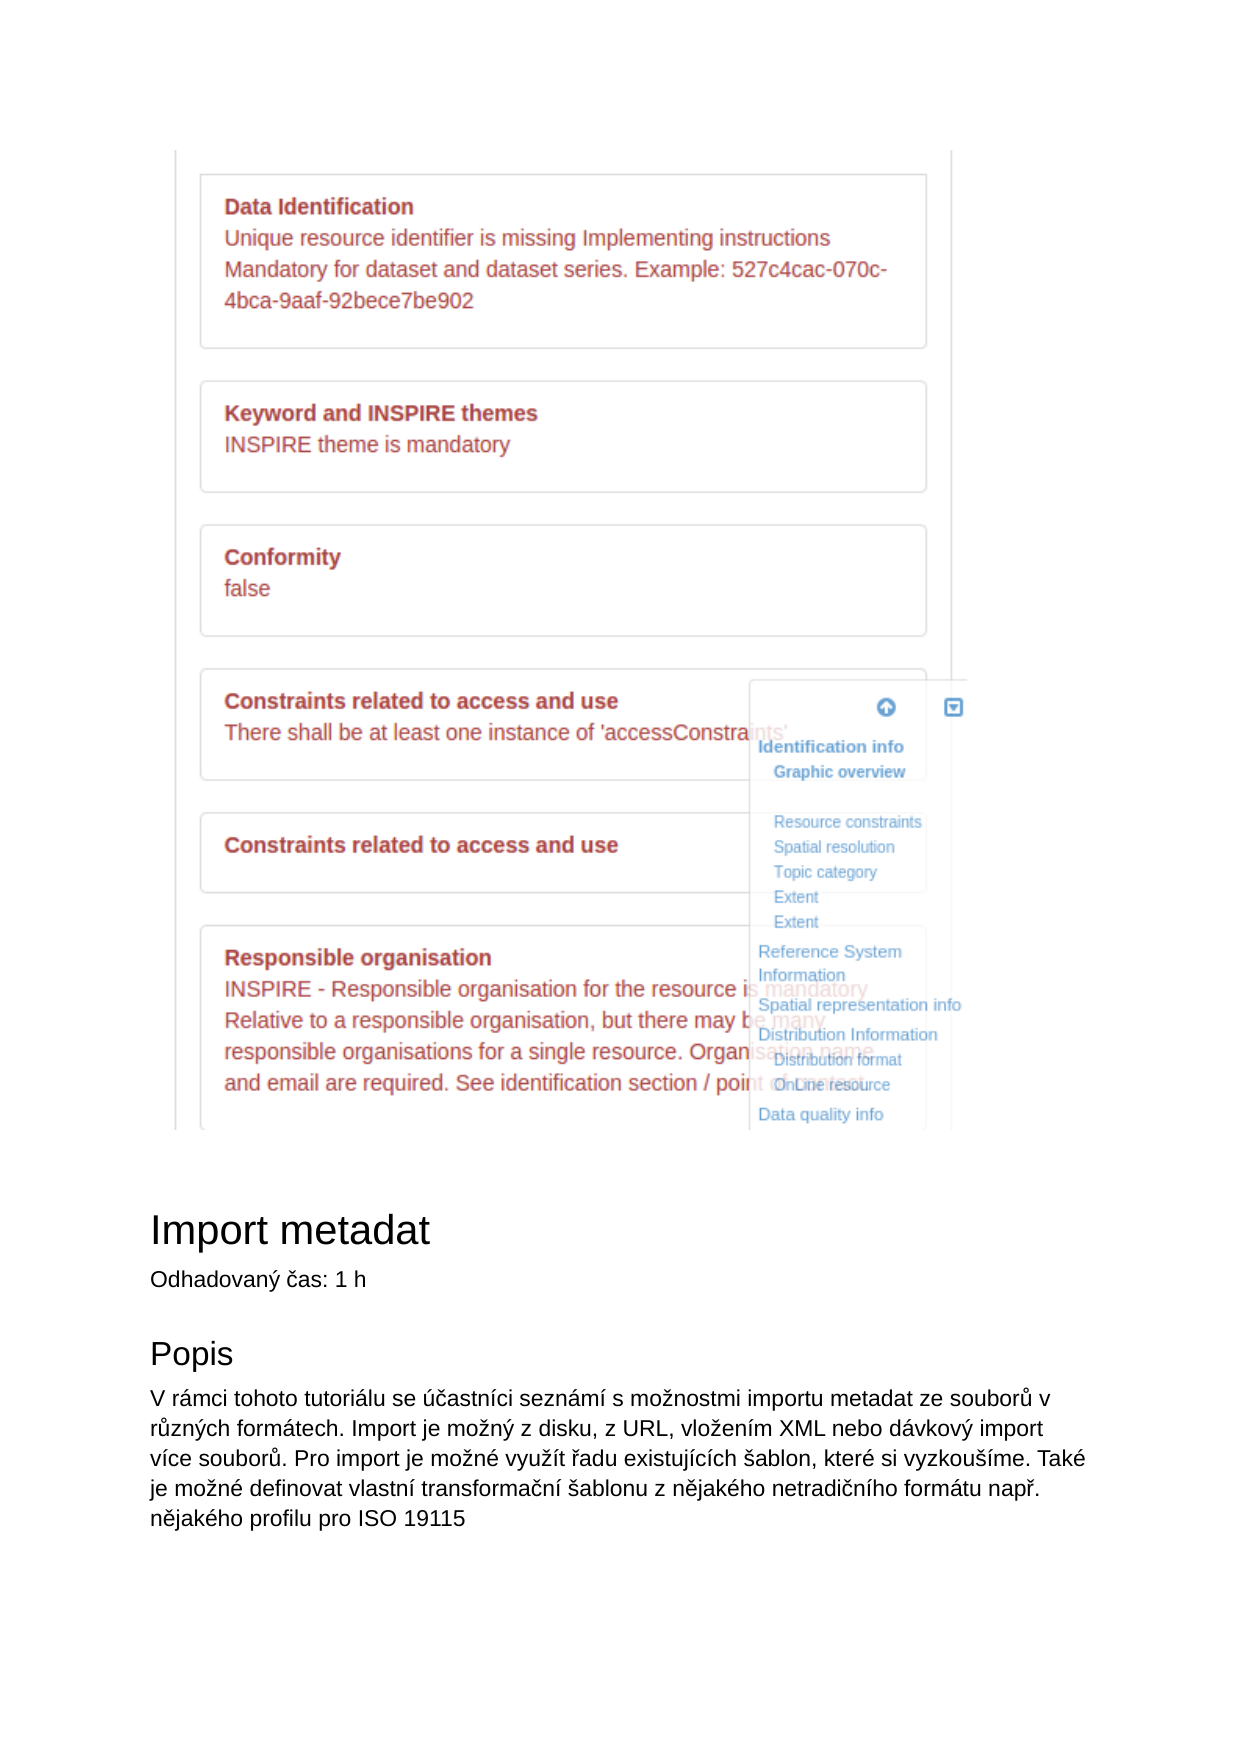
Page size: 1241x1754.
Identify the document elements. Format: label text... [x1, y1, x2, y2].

text Odhadovaný čas: 1 h [150, 1266, 1090, 1292]
text V rámci tohoto tutoriálu se účastníci seznámí s možnostmi importu metadat ze souborů v různých formátech. Import je možný z disku, z URL, vložením XML nebo dávkový import více souborů. Pro import je možné využít řadu existujících šablon, které si vyzkoušíme. Také je možné definovat vlastní transformační šablonu z nějakého netradičního formátu např. nějakého profilu pro ISO 19115 [150, 1384, 1090, 1532]
subtitle Popis [150, 1333, 1090, 1372]
picture [150, 150, 968, 1130]
subtitle Import metadat [150, 1205, 1090, 1253]
